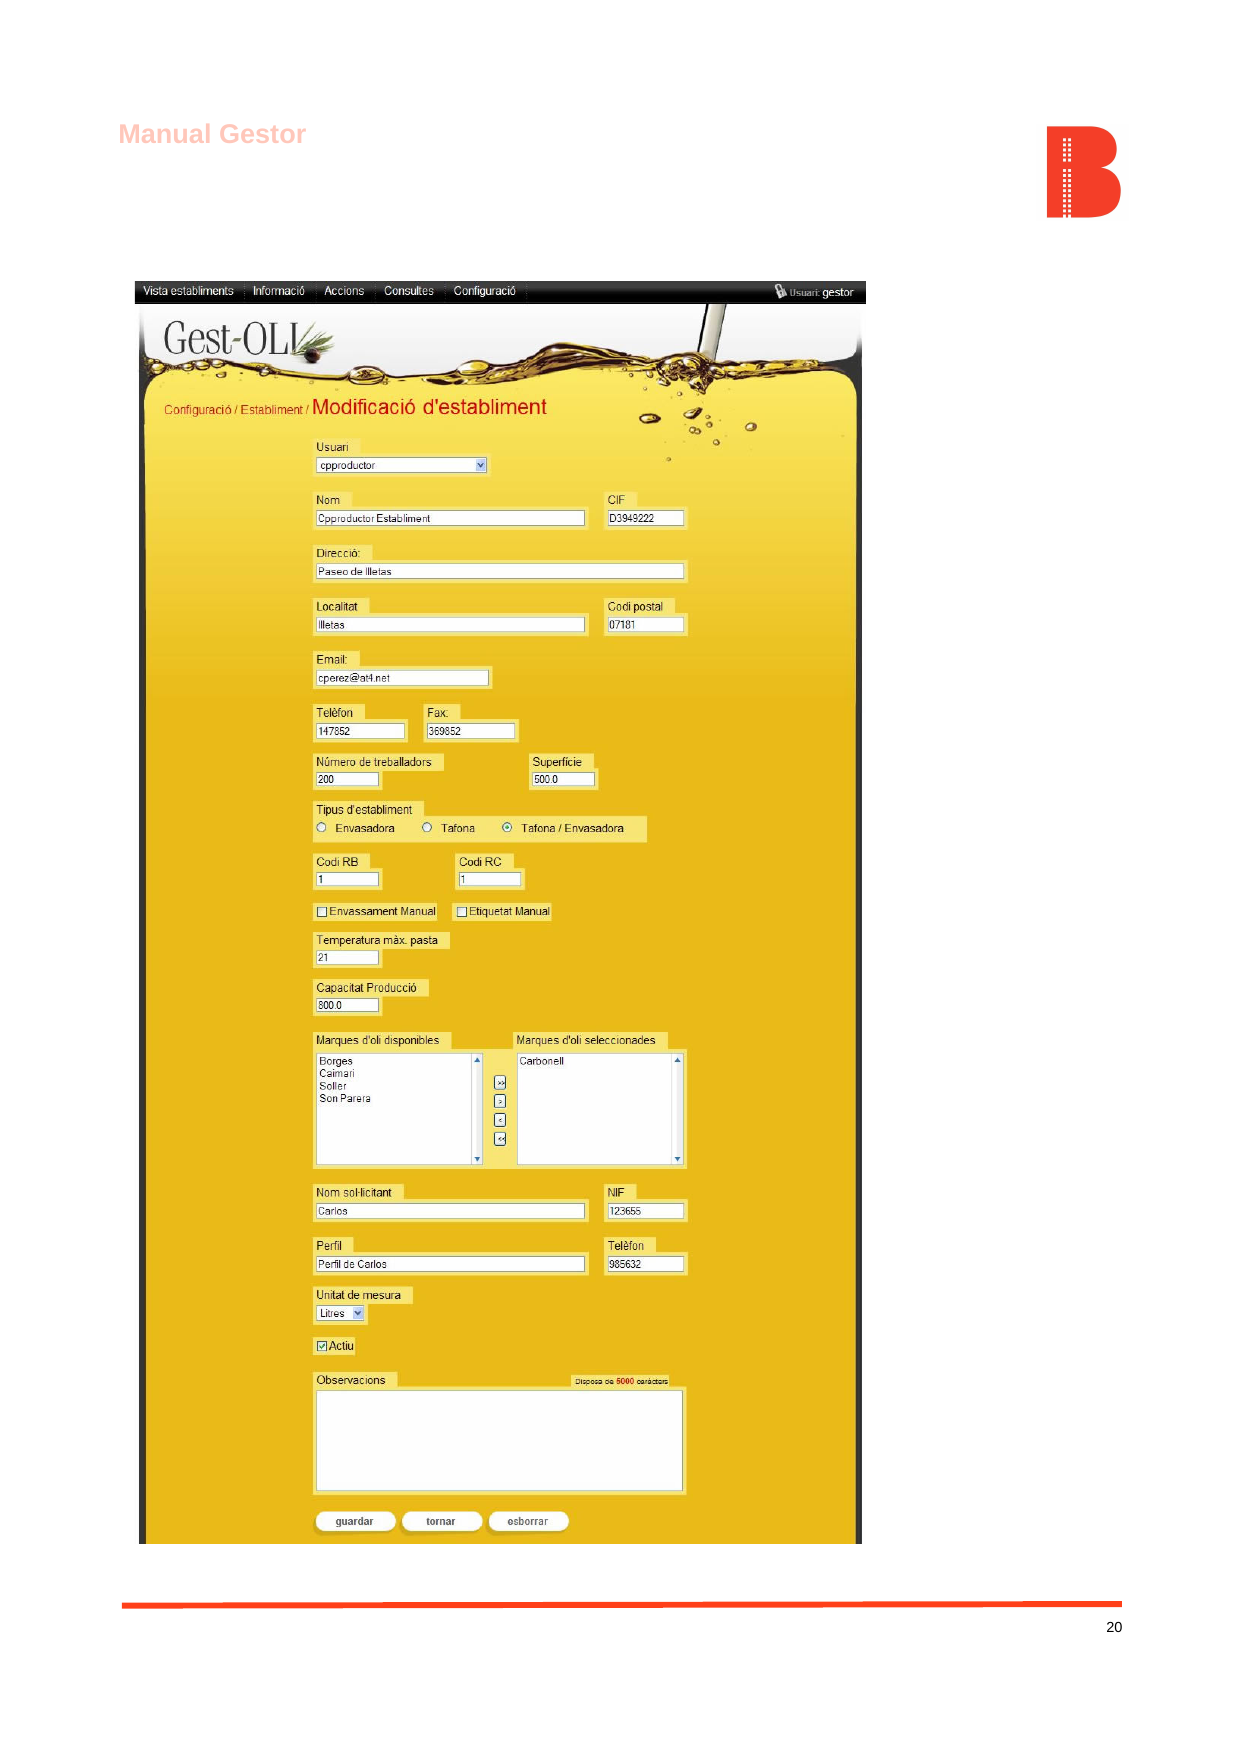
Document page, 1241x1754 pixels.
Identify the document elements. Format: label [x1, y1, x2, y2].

picture [134, 281, 866, 1544]
picture [1036, 124, 1130, 221]
